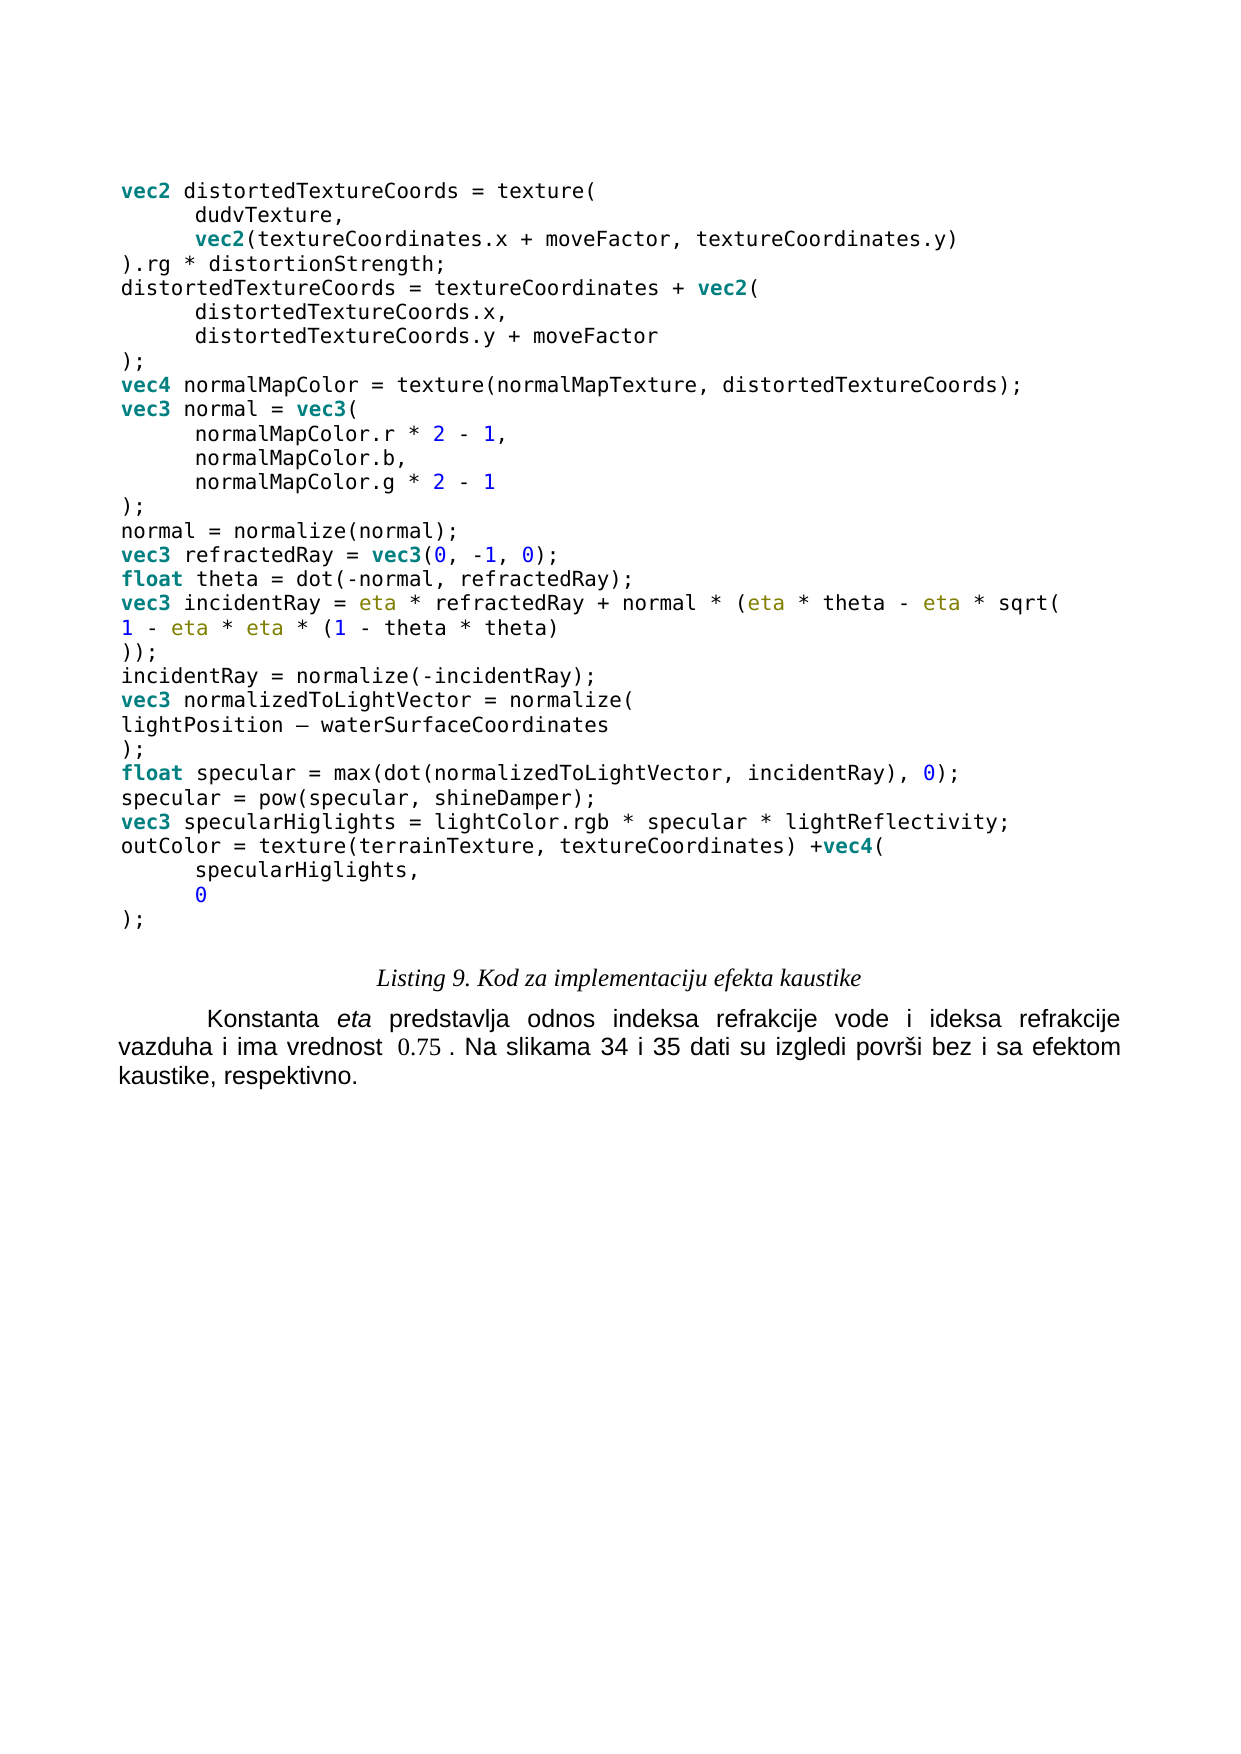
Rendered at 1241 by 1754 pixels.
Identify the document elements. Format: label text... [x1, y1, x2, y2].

text Konstanta eta predstavlja odnos indeksa refrakcije vode i ideksa refrakcije vazduha i ima vrednost . Na slikama 34 i 35 dati su izgledi površi bez i sa efektom kaustike, respektivno. [118, 177, 1122, 1090]
list Listing 9. Kod za implementaciju efekta kaustike [121, 191, 1119, 992]
